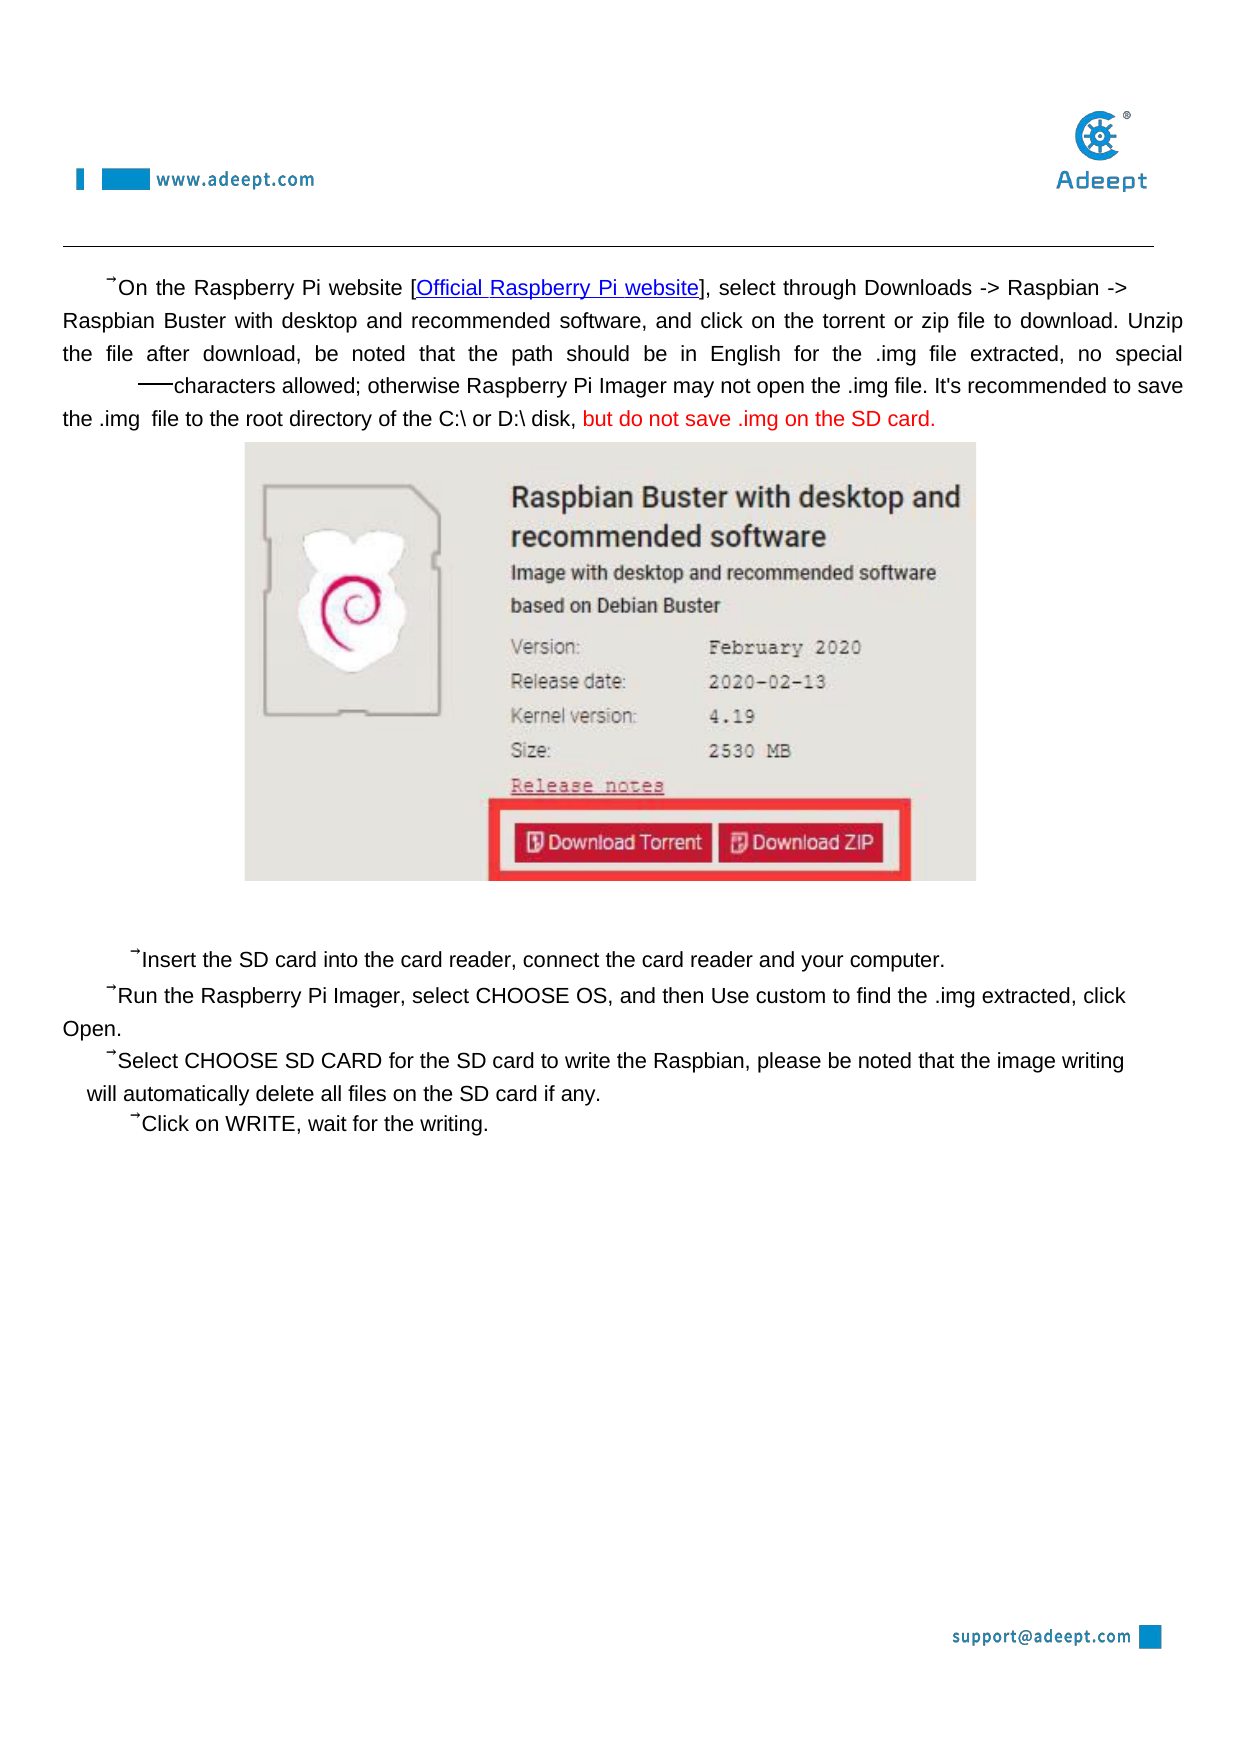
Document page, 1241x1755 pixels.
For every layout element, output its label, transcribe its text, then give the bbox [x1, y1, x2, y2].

text Raspbian Buster with desktop and recommended software, and click on the torrent or zip file to download. Unzip the file after download, be noted that the path should be in English for the .img file extracted, no special characters allowed; otherwise Raspberry Pi Imager may not open the .img file. It's recommended to save the .img file to the root directory of the C:\ or D:\ disk, but do not save .img on the SD card. [62, 308, 1184, 431]
text ⃗Insert the SD card into the card reader, connect the card reader and your computer. [141, 944, 1195, 974]
text ⃗On the Raspberry Pi website [Official Raspberry Pi website], select through Downloads -> Raspbian -> [62, 274, 1195, 301]
text will automatically delete all files on the SD card if any. [87, 1081, 1195, 1106]
text ⃗Select CHOOSE SD CARD for the SD card to write the Raspbian, please be noted that the image writing [62, 1047, 1195, 1074]
text ⃗Run the Raspberry Pi Imager, select CHOOSE OS, and then Use custom to find the .img extracted, click Open. [62, 980, 1176, 1041]
text ⃗Click on WRITE, wait for the writing. [141, 1108, 1195, 1138]
